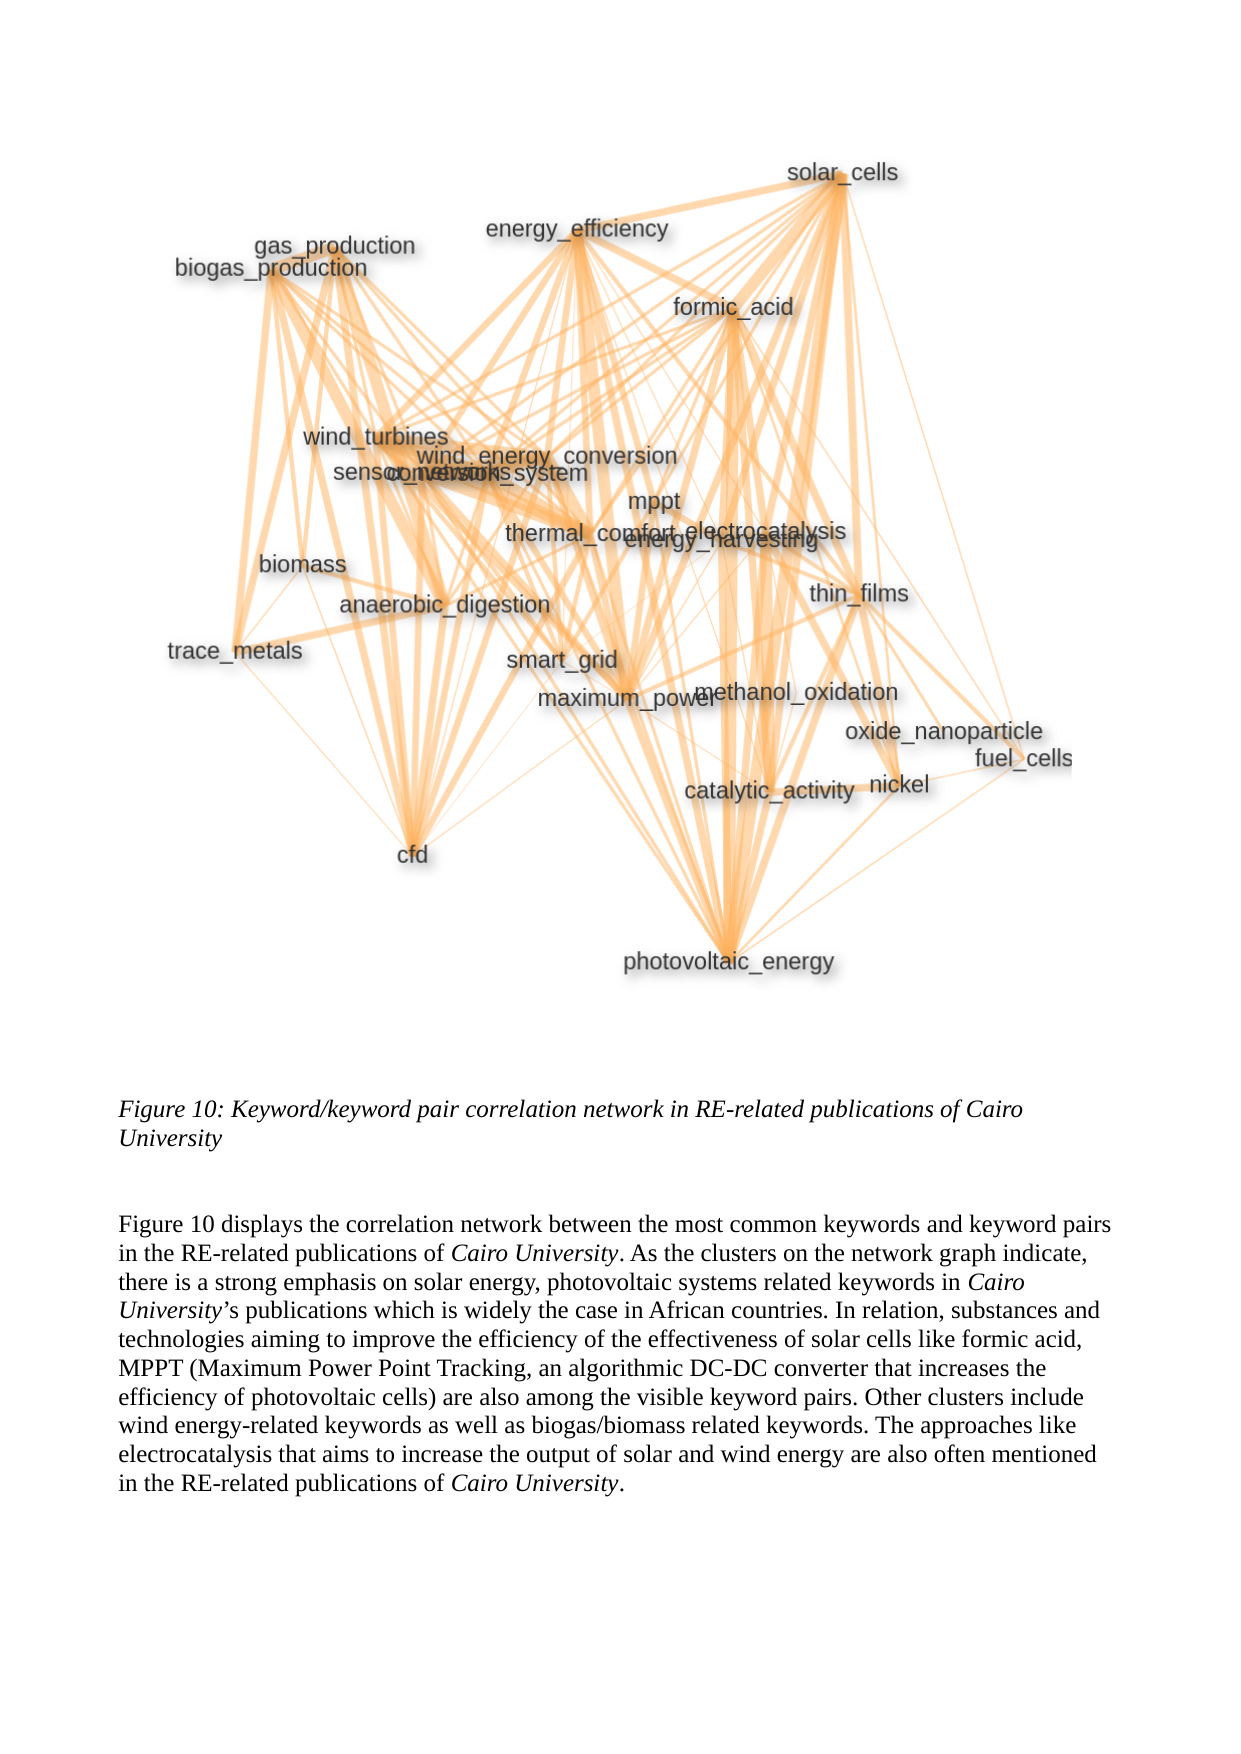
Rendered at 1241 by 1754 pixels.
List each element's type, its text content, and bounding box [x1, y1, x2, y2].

text Figure 10 displays the correlation network between the most common keywords and keyword pairs in the RE-related publications of Cairo University. As the clusters on the network graph indicate, there is a strong emphasis on solar energy, photovoltaic systems related keywords in Cairo University’s publications which is widely the case in African countries. In relation, substances and technologies aiming to improve the efficiency of the effectiveness of solar cells like formic acid, MPPT (Maximum Power Point Tracking, an algorithmic DC-DC converter that increases the efficiency of photovoltaic cells) are also among the visible keyword pairs. Other clusters include wind energy-related keywords as well as biogas/biomass related keywords. The approaches like electrocatalysis that aims to increase the output of solar and wind energy are also often mentioned in the RE-related publications of Cairo University. [118, 1209, 1122, 1497]
text Figure 10: Keyword/keyword pair correlation network in RE-related publications of Cairo University [118, 1095, 1122, 1152]
picture [118, 130, 1123, 1095]
